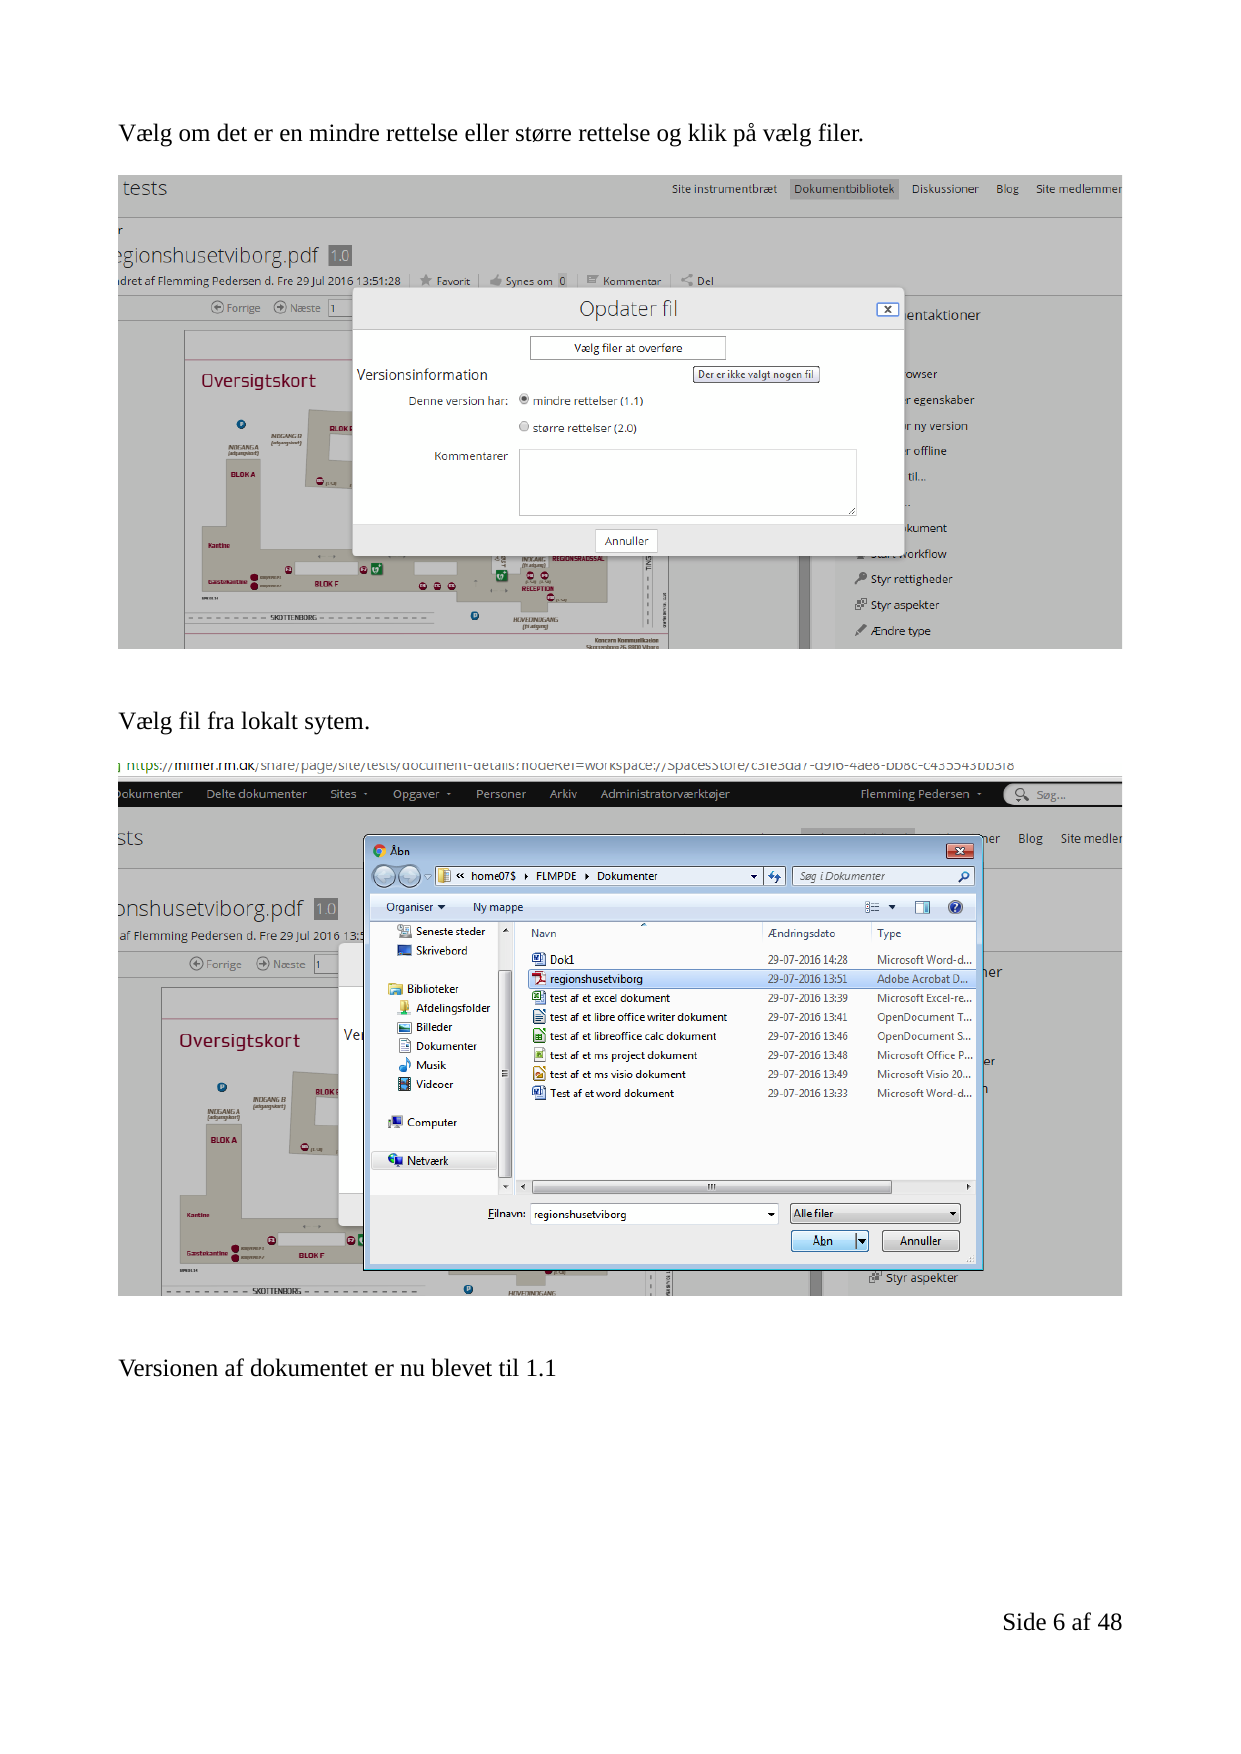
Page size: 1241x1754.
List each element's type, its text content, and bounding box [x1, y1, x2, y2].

text Versionen af dokumentet er nu blevet til 1.1 [118, 1353, 1122, 1382]
picture [118, 763, 1123, 1296]
text Vælg om det er en mindre rettelse eller større rettelse og klik på vælg filer. [118, 118, 1122, 147]
text Vælg fil fra lokalt sytem. [118, 706, 1122, 735]
picture [118, 175, 1123, 649]
